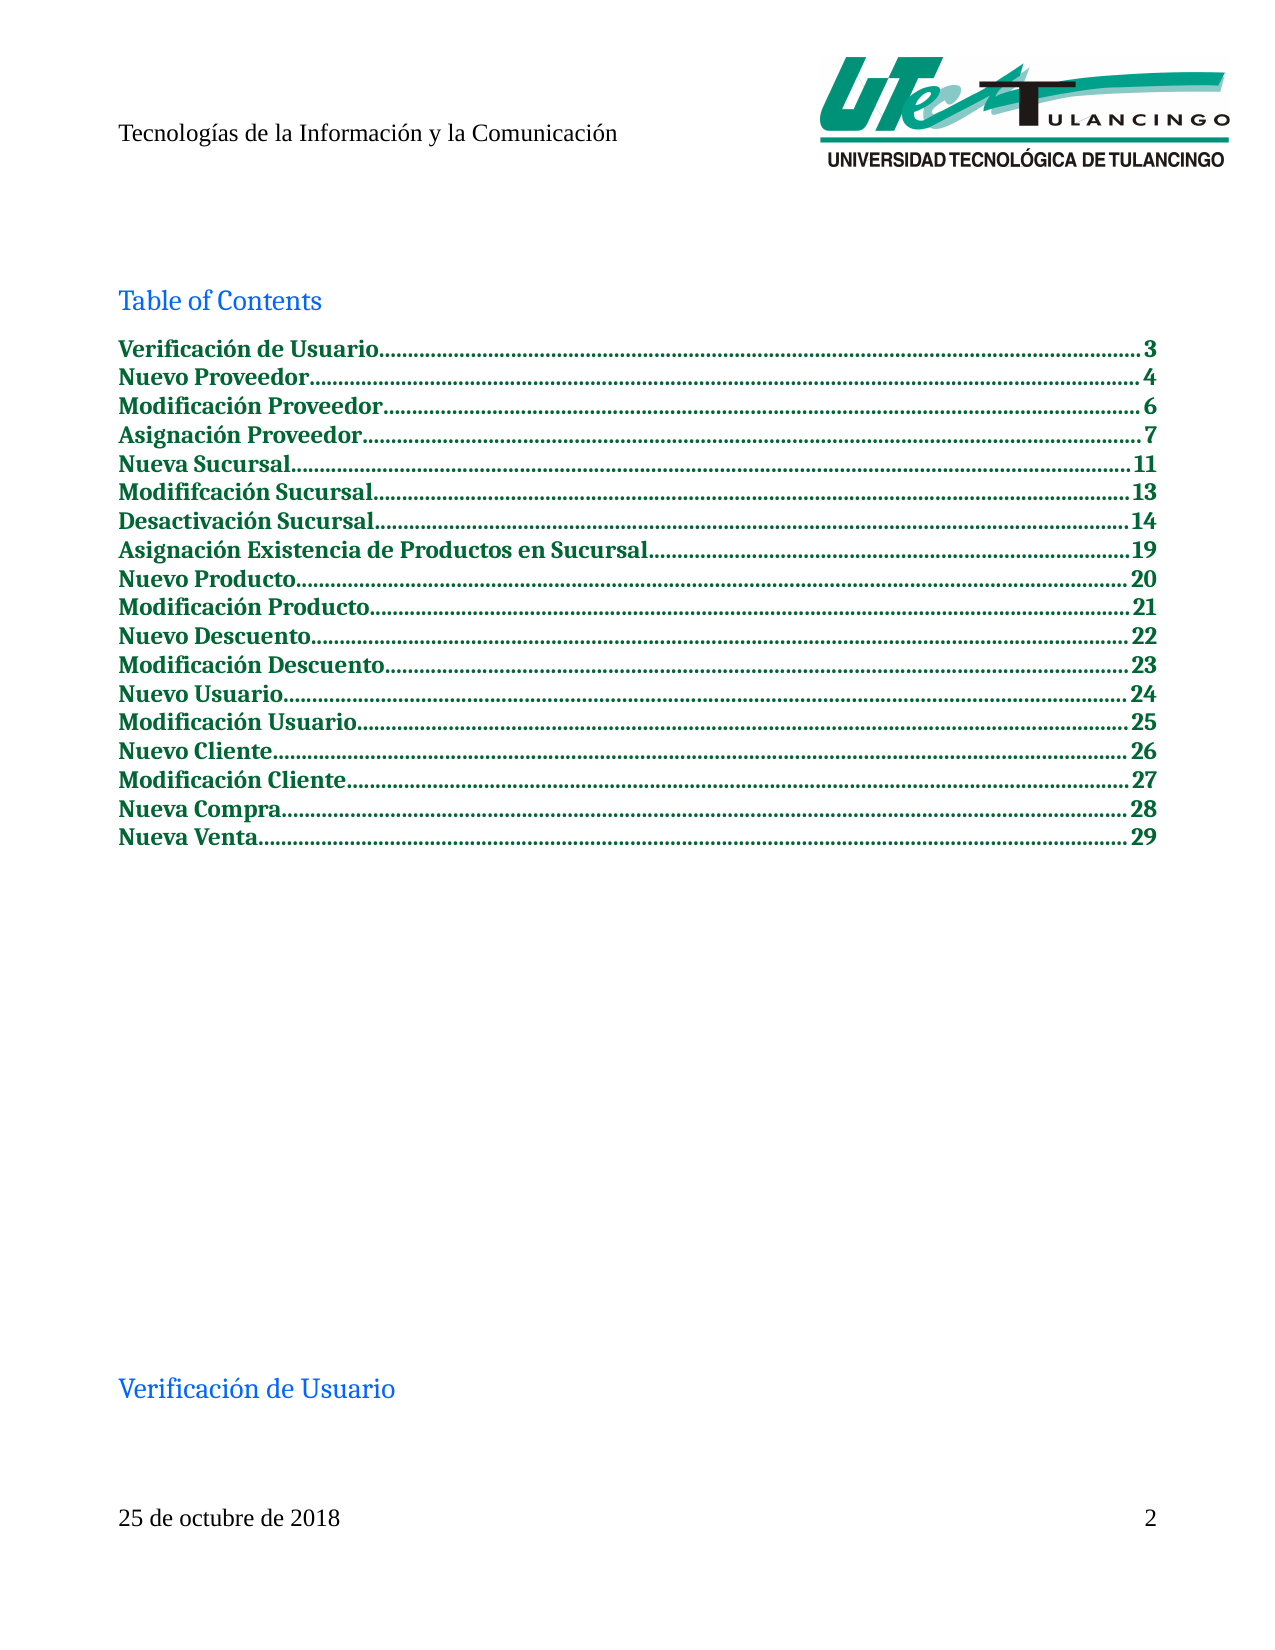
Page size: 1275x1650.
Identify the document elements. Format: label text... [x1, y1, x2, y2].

text Asignación Proveedor 7 [118, 421, 1157, 449]
text Modificación Proveedor 6 [118, 392, 1157, 421]
text Nuevo Producto 20 [118, 564, 1157, 593]
text Modificación Cliente 27 [118, 766, 1157, 794]
picture [820, 57, 1230, 167]
text Nuevo Usuario 24 [118, 679, 1157, 708]
text Modificación Usuario 25 [118, 708, 1157, 737]
text Desactivación Sucursal 14 [118, 507, 1157, 536]
text Nuevo Cliente 26 [118, 737, 1157, 766]
text Nuevo Proveedor 4 [118, 363, 1157, 392]
text Nueva Compra 28 [118, 794, 1157, 823]
text Nueva Sucursal 11 [118, 449, 1157, 478]
text Table of Contents [118, 284, 1157, 318]
text Modificación Descuento 23 [118, 651, 1157, 679]
text Verificación de Usuario [118, 1372, 1157, 1405]
text Verificación de Usuario 3 [118, 334, 1157, 363]
text Modificación Producto 21 [118, 593, 1157, 622]
text Asignación Existencia de Productos en Sucursal 19 [118, 536, 1157, 564]
text Nuevo Descuento 22 [118, 622, 1157, 651]
text Nueva Venta 29 [118, 823, 1157, 852]
text Modififcación Sucursal 13 [118, 478, 1157, 507]
